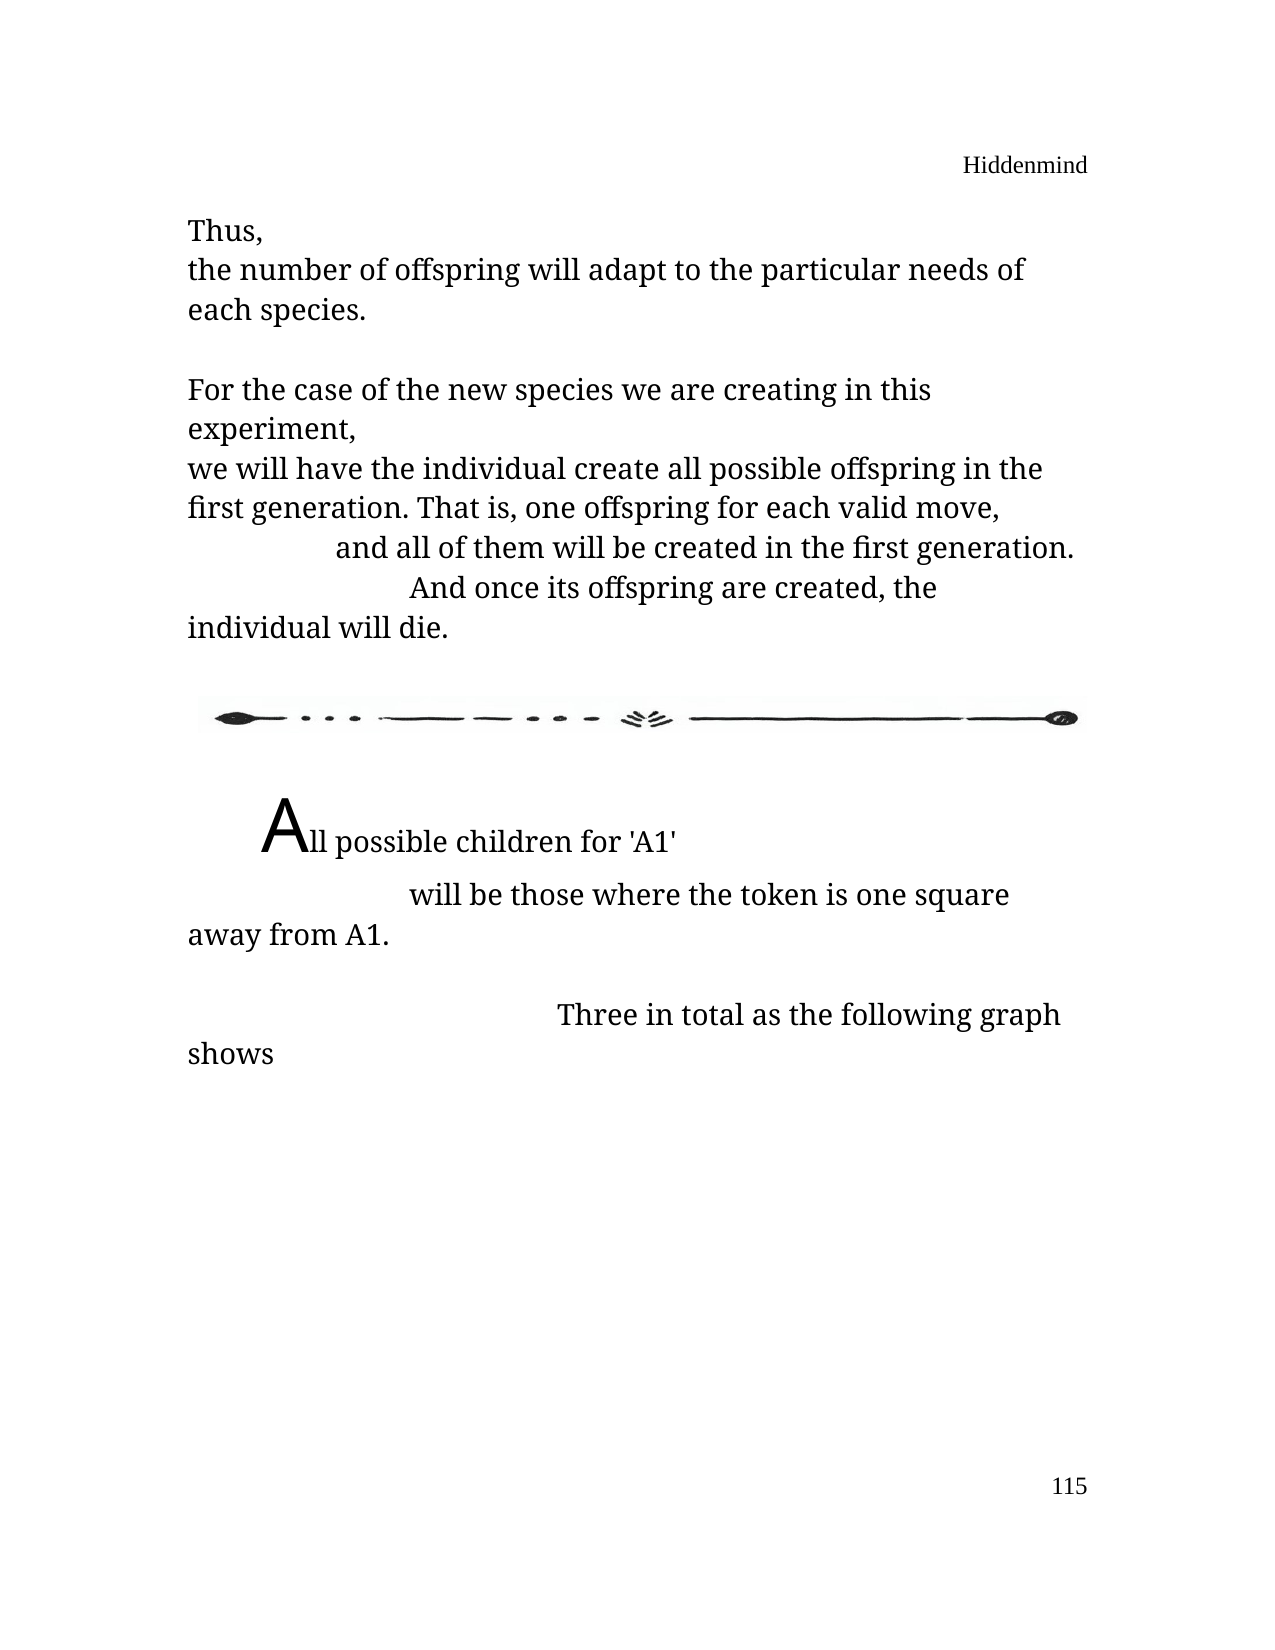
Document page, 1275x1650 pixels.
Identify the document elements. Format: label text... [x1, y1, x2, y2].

text For the case of the new species we are creating in this experiment, [187, 369, 1087, 448]
text will be those where the token is one square away from A1. [187, 875, 1087, 954]
picture [198, 696, 1088, 733]
text All possible children for 'A1' [187, 772, 1087, 875]
text and all of them will be created in the first generation. [187, 527, 1087, 567]
text Thus, [187, 210, 1087, 250]
text the number of offspring will adapt to the particular needs of each species. [187, 250, 1087, 329]
text we will have the individual create all possible offspring in the first generation. That is, one offspring for each valid move, [187, 448, 1087, 527]
text And once its offspring are created, the individual will die. [187, 567, 1087, 647]
text Three in total as the following graph shows [187, 994, 1087, 1073]
